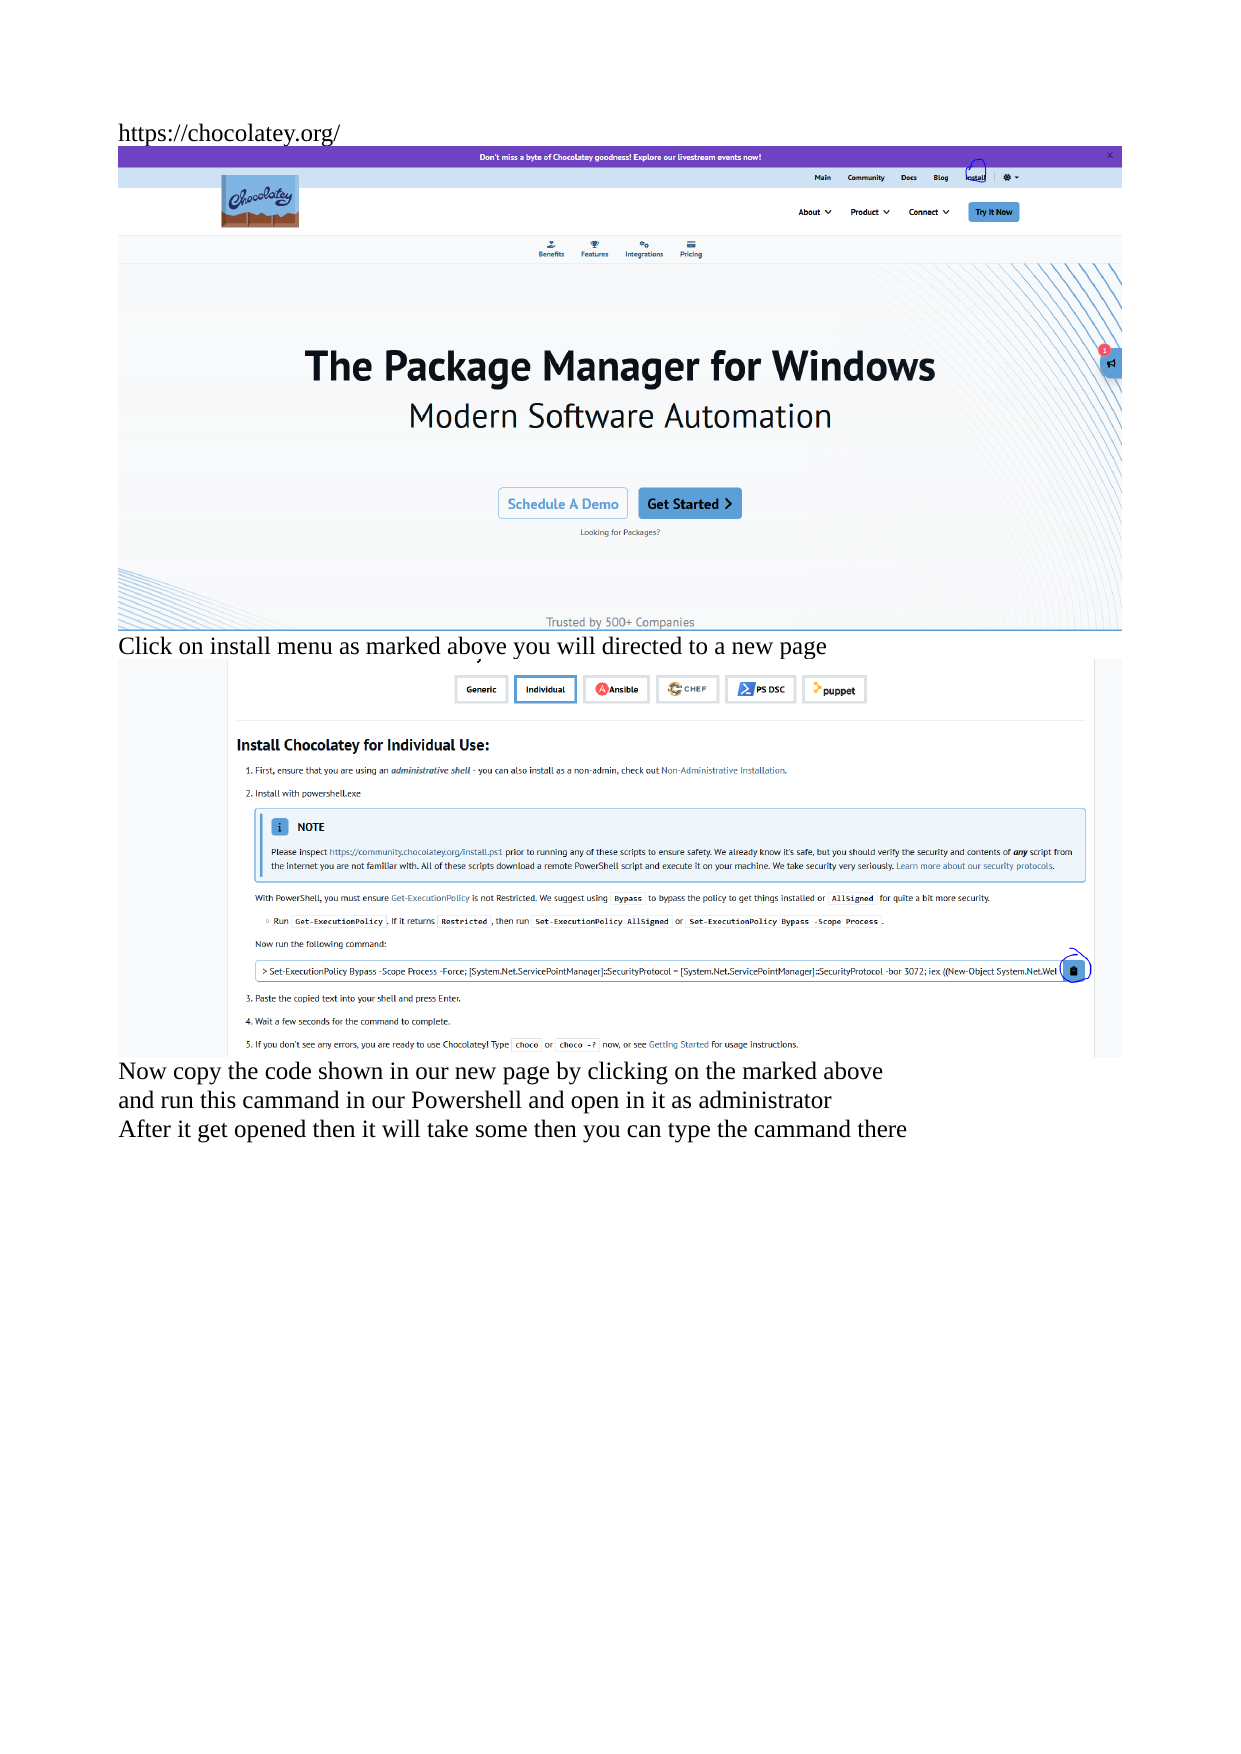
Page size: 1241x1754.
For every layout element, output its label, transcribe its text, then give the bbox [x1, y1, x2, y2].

text https://chocolatey.org/ [118, 118, 1122, 146]
picture [118, 146, 1122, 631]
picture [118, 659, 1122, 1057]
text After it get opened then it will take some then you can type the cammand there [118, 1114, 1122, 1142]
text Now copy the code shown in our new page by clicking on the marked above [118, 1057, 1122, 1085]
text Click on install menu as marked above you will directed to a new page [118, 631, 1122, 659]
text and run this cammand in our Powershell and open in it as administrator [118, 1085, 1122, 1114]
